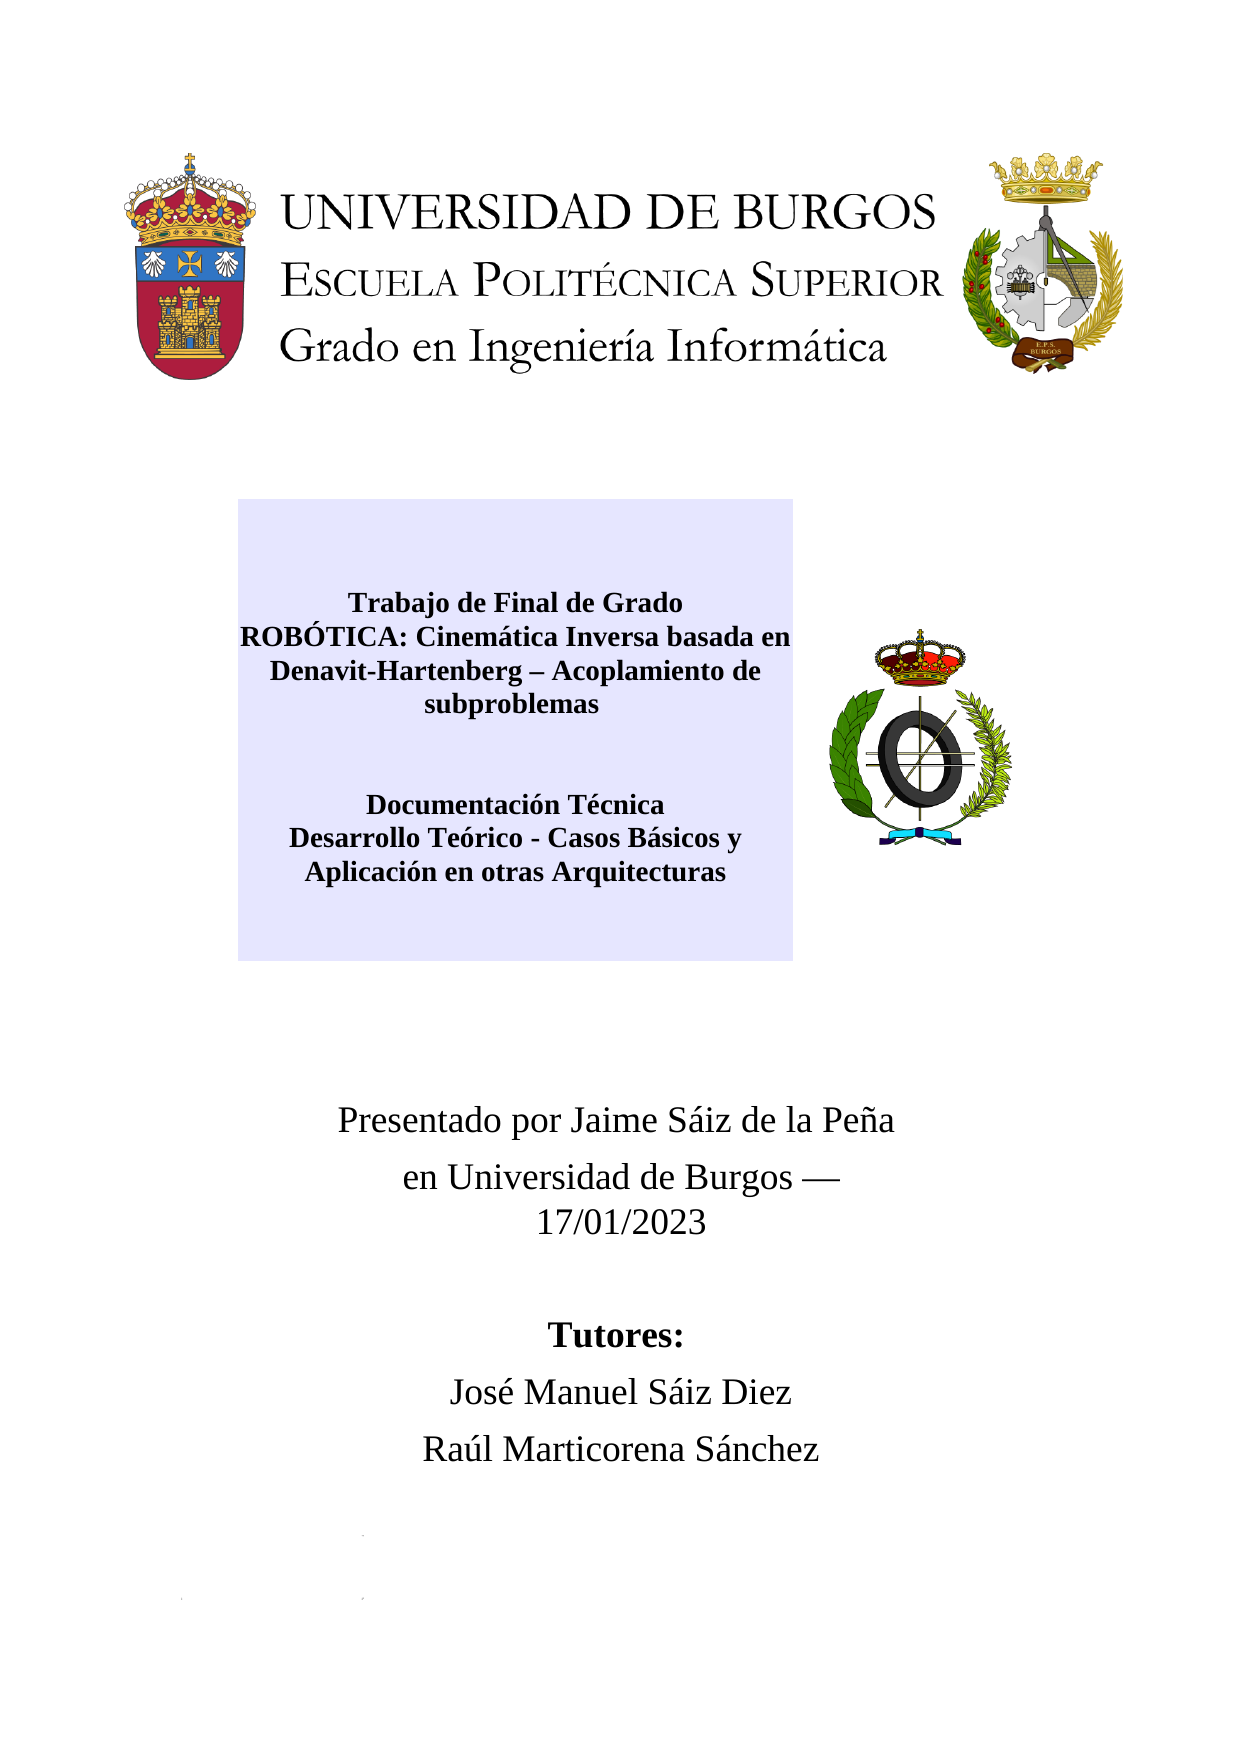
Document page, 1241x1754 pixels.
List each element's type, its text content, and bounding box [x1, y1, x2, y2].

text Presentado por Jaime Sáiz de la Peña [325, 1098, 917, 1141]
picture [828, 628, 1013, 846]
text Documentación Técnica [238, 787, 793, 820]
text en Universidad de Burgos — 17/01/2023 [325, 1155, 917, 1242]
text José Manuel Sáiz Diez [325, 1370, 917, 1413]
text Tutores: [325, 1313, 917, 1356]
text ROBÓTICA: Cinemática Inversa basada en Denavit-Hartenberg – Acoplamiento de subproblemas [238, 619, 793, 720]
text Raúl Marticorena Sánchez [325, 1427, 917, 1470]
text Desarrollo Teórico - Casos Básicos y Aplicación en otras Arquitecturas [238, 820, 793, 887]
text Trabajo de Final de Grado [238, 586, 793, 619]
